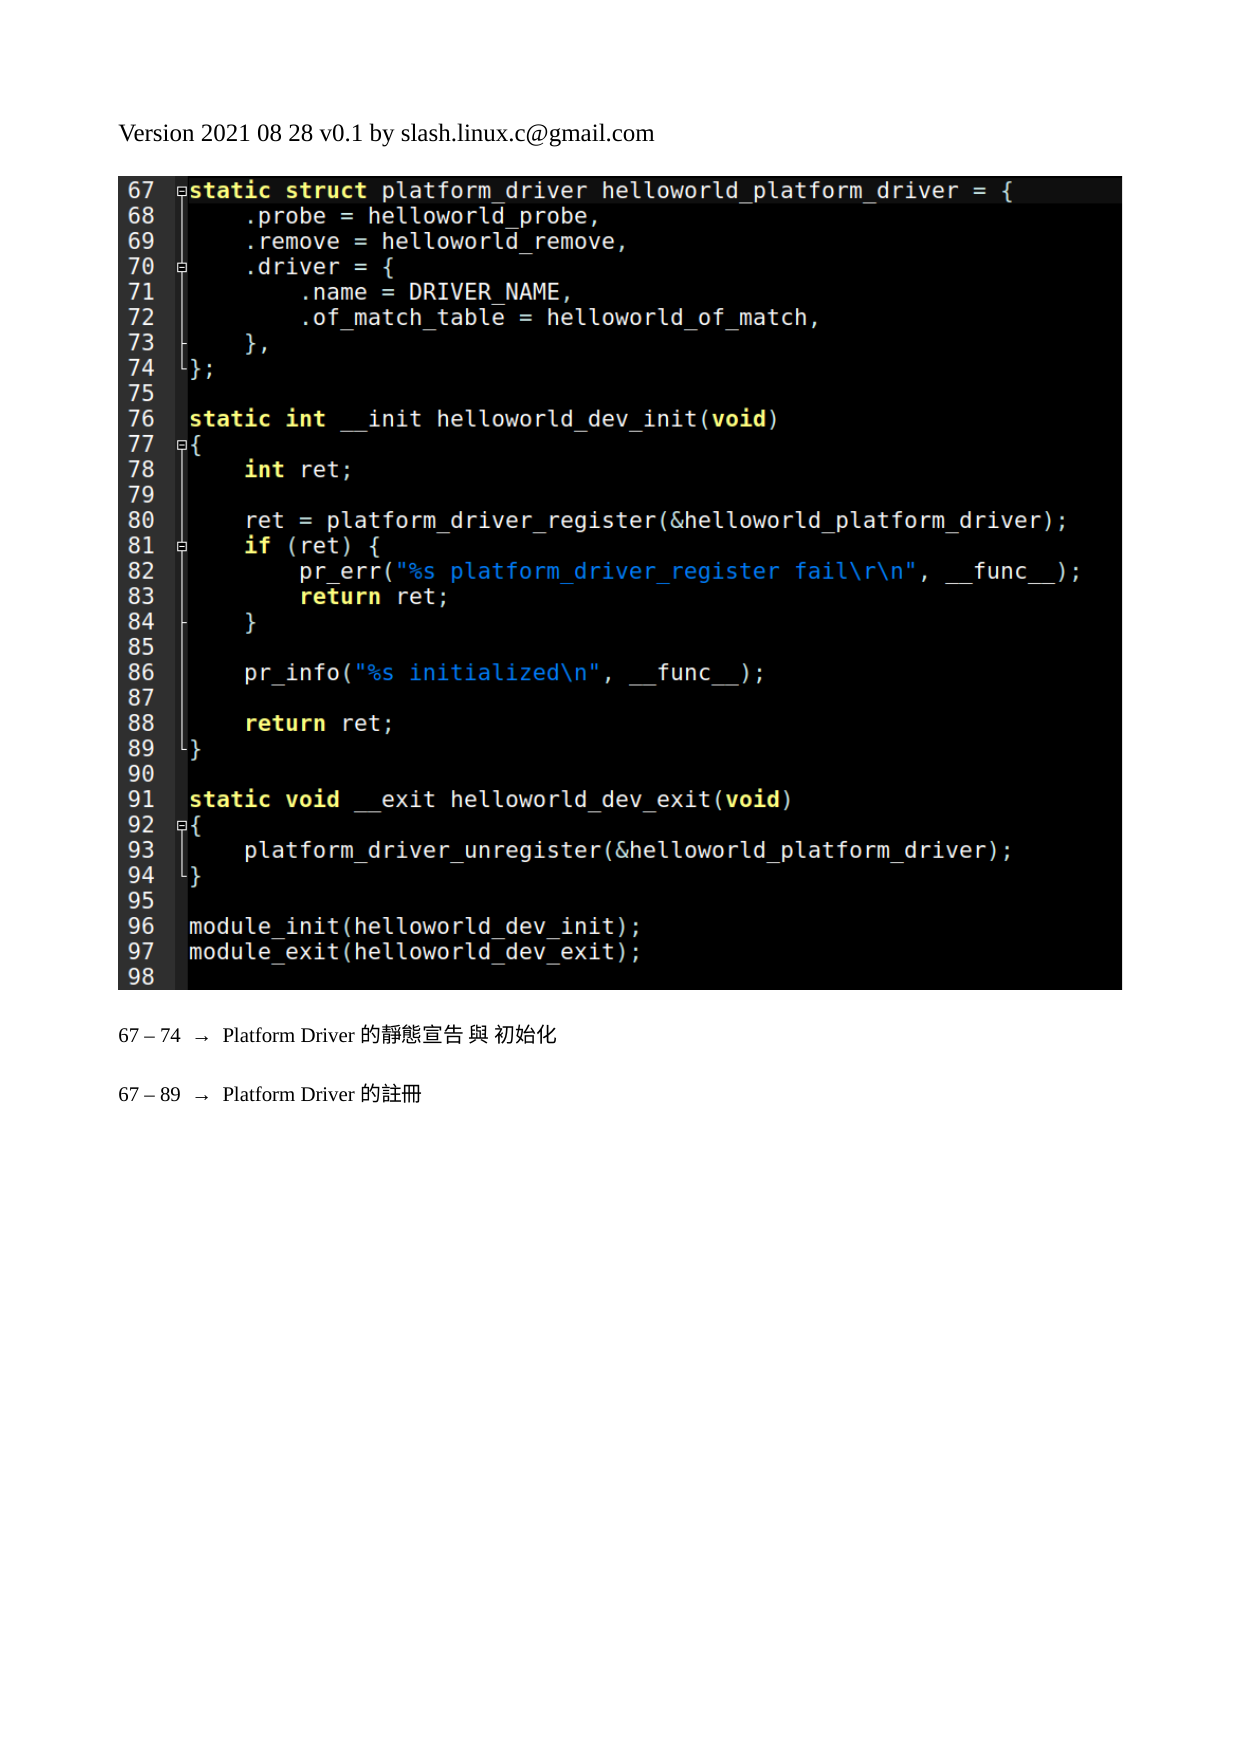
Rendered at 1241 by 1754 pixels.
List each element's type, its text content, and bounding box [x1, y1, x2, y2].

picture [118, 176, 1123, 990]
text 67 – 89 → Platform Driver 的註冊 [118, 1078, 1122, 1108]
text 67 – 74 → Platform Driver 的靜態宣告 與 初始化 [118, 1019, 1122, 1049]
